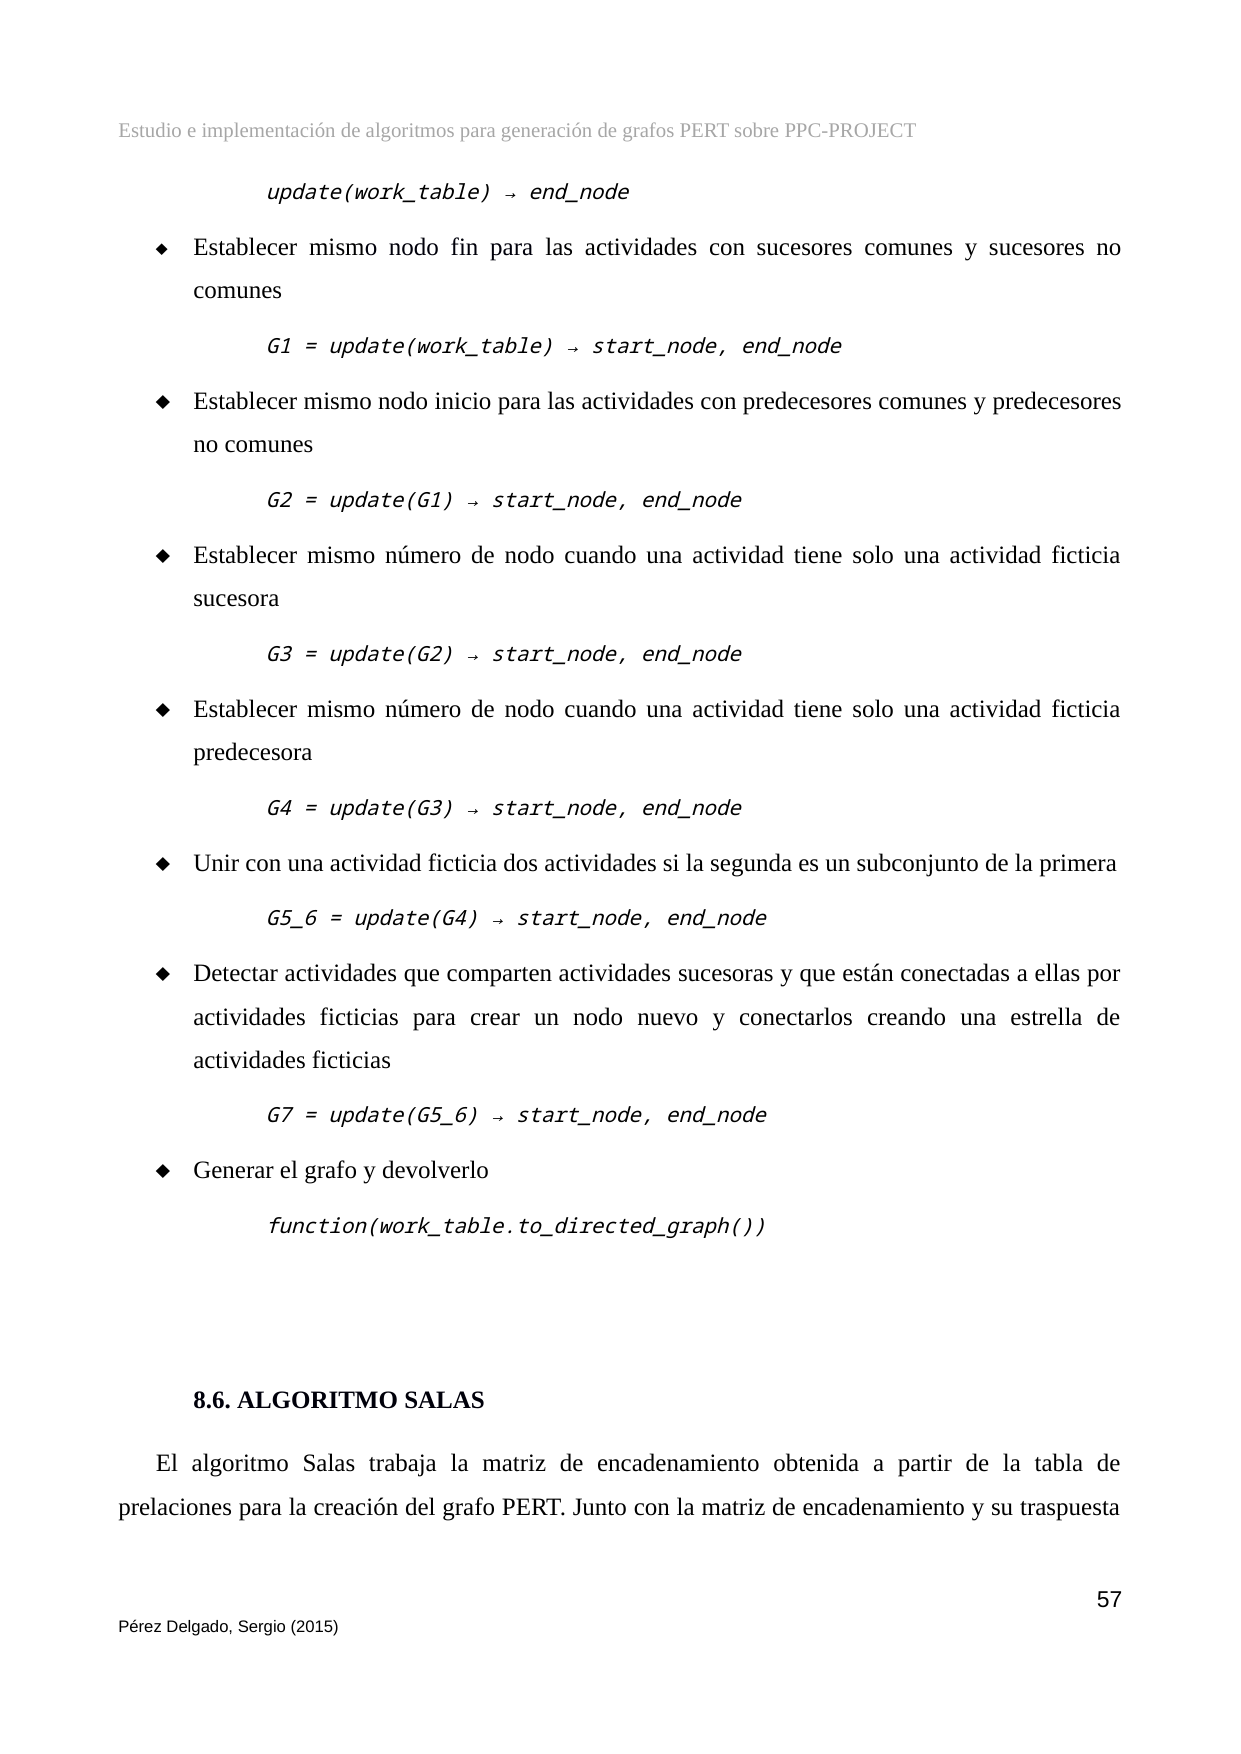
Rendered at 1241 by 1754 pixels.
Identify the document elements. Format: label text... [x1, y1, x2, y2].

text G1 = update(work_table) → start_node, end_node [193, 331, 1122, 359]
text G5_6 = update(G4) → start_node, end_node [193, 903, 1122, 932]
list Establecer mismo nodo inicio para las actividades con predecesores comunes y predecesores no comunes [156, 386, 1122, 458]
subtitle 8.6. ALGORITMO SALAS [156, 1385, 1122, 1414]
text G7 = update(G5_6) → start_node, end_node [193, 1100, 1122, 1129]
text G2 = update(G1) → start_node, end_node [193, 485, 1122, 513]
list Establecer mismo nodo fin para las actividades con sucesores comunes y sucesores no comunes [156, 232, 1122, 304]
text G3 = update(G2) → start_node, end_node [193, 639, 1122, 667]
text update(work_table) → end_node [193, 177, 1122, 206]
list Generar el grafo y devolverlo [156, 1155, 1122, 1184]
list Establecer mismo número de nodo cuando una actividad tiene solo una actividad ficticia sucesora [156, 540, 1122, 612]
text function(work_table.to_directed_graph()) [193, 1211, 1122, 1239]
list Unir con una actividad ficticia dos actividades si la segunda es un subconjunto de la primera [156, 848, 1122, 876]
text G4 = update(G3) → start_node, end_node [193, 793, 1122, 821]
list Detectar actividades que comparten actividades sucesoras y que están conectadas a ellas por actividades ficticias para crear un nodo nuevo y conectarlos creando una estrella de actividades ficticias [156, 958, 1122, 1073]
text El algoritmo Salas trabaja la matriz de encadenamiento obtenida a partir de la tabla de prelaciones para la creación del grafo PERT. Junto con la matriz de encadenamiento y su traspuesta [118, 1448, 1122, 1520]
list Establecer mismo número de nodo cuando una actividad tiene solo una actividad ficticia predecesora [156, 694, 1122, 766]
